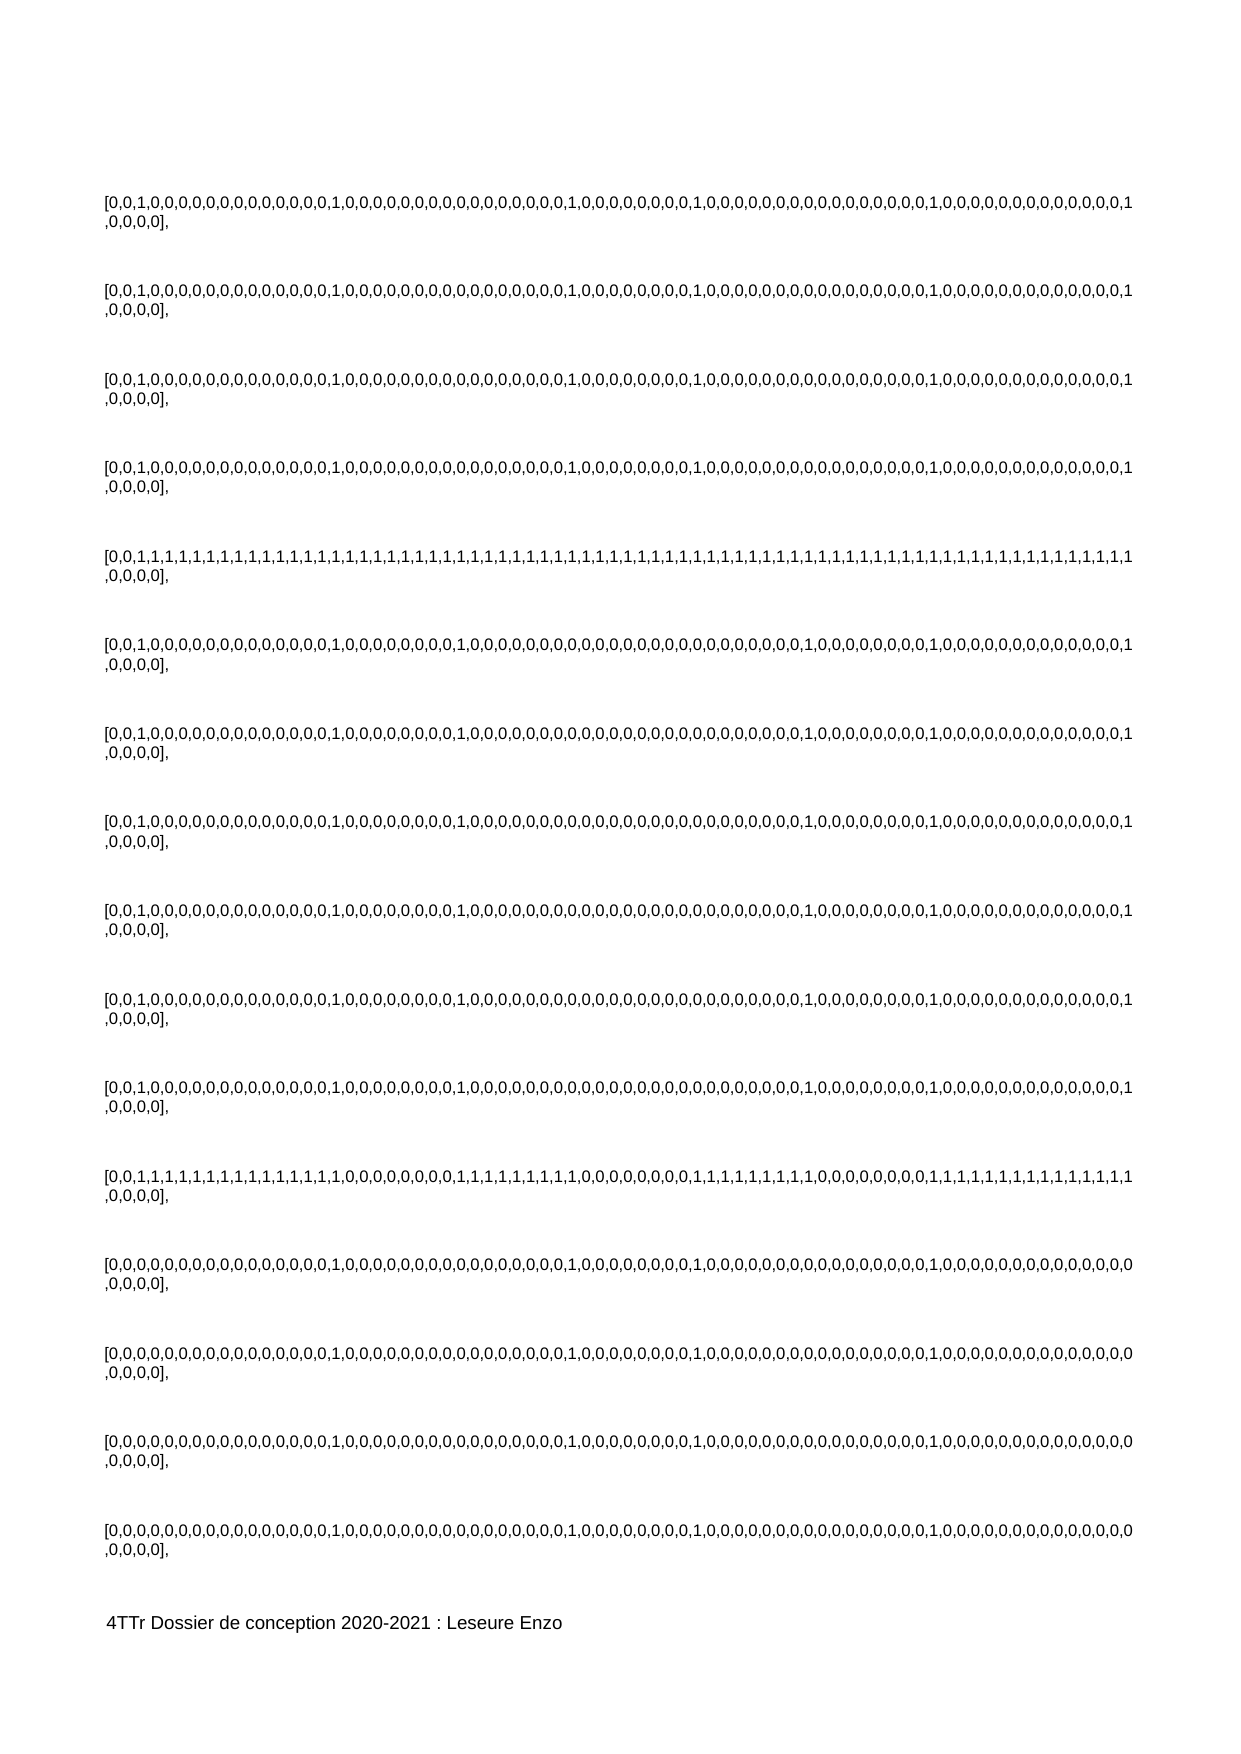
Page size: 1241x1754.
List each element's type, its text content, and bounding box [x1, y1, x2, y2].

text [0,0,1,0,0,0,0,0,0,0,0,0,0,0,0,0,1,0,0,0,0,0,0,0,0,0,0,0,0,0,0,0,0,1,0,0,0,0,0,0,0,0,1,0,0,0,0,0,0,0,0,0,0,0,0,0,0,0,0,1,0,0,0,0,0,0,0,0,0,0,0,0,0,1,0,0,0,0], [104, 243, 1134, 319]
text [0,0,0,0,0,0,0,0,0,0,0,0,0,0,0,0,1,0,0,0,0,0,0,0,0,0,0,0,0,0,0,0,0,1,0,0,0,0,0,0,0,0,1,0,0,0,0,0,0,0,0,0,0,0,0,0,0,0,0,1,0,0,0,0,0,0,0,0,0,0,0,0,0,0,0,0,0,0], [104, 1394, 1134, 1470]
text [0,0,0,0,0,0,0,0,0,0,0,0,0,0,0,0,1,0,0,0,0,0,0,0,0,0,0,0,0,0,0,0,0,1,0,0,0,0,0,0,0,0,1,0,0,0,0,0,0,0,0,0,0,0,0,0,0,0,0,1,0,0,0,0,0,0,0,0,0,0,0,0,0,0,0,0,0,0], [104, 1482, 1134, 1559]
text [0,0,1,0,0,0,0,0,0,0,0,0,0,0,0,0,1,0,0,0,0,0,0,0,0,0,0,0,0,0,0,0,0,1,0,0,0,0,0,0,0,0,1,0,0,0,0,0,0,0,0,0,0,0,0,0,0,0,0,1,0,0,0,0,0,0,0,0,0,0,0,0,0,1,0,0,0,0], [104, 420, 1134, 496]
text [0,0,1,0,0,0,0,0,0,0,0,0,0,0,0,0,1,0,0,0,0,0,0,0,0,1,0,0,0,0,0,0,0,0,0,0,0,0,0,0,0,0,0,0,0,0,0,0,0,0,1,0,0,0,0,0,0,0,0,1,0,0,0,0,0,0,0,0,0,0,0,0,0,1,0,0,0,0], [104, 597, 1134, 673]
text [0,0,1,1,1,1,1,1,1,1,1,1,1,1,1,1,1,0,0,0,0,0,0,0,0,1,1,1,1,1,1,1,1,1,0,0,0,0,0,0,0,0,1,1,1,1,1,1,1,1,1,0,0,0,0,0,0,0,0,1,1,1,1,1,1,1,1,1,1,1,1,1,1,1,0,0,0,0], [104, 1128, 1134, 1205]
text [0,0,1,0,0,0,0,0,0,0,0,0,0,0,0,0,1,0,0,0,0,0,0,0,0,0,0,0,0,0,0,0,0,1,0,0,0,0,0,0,0,0,1,0,0,0,0,0,0,0,0,0,0,0,0,0,0,0,0,1,0,0,0,0,0,0,0,0,0,0,0,0,0,1,0,0,0,0], [104, 331, 1134, 408]
text [0,0,1,0,0,0,0,0,0,0,0,0,0,0,0,0,1,0,0,0,0,0,0,0,0,1,0,0,0,0,0,0,0,0,0,0,0,0,0,0,0,0,0,0,0,0,0,0,0,0,1,0,0,0,0,0,0,0,0,1,0,0,0,0,0,0,0,0,0,0,0,0,0,1,0,0,0,0], [104, 951, 1134, 1028]
text [0,0,0,0,0,0,0,0,0,0,0,0,0,0,0,0,1,0,0,0,0,0,0,0,0,0,0,0,0,0,0,0,0,1,0,0,0,0,0,0,0,0,1,0,0,0,0,0,0,0,0,0,0,0,0,0,0,0,0,1,0,0,0,0,0,0,0,0,0,0,0,0,0,0,0,0,0,0], [104, 1305, 1134, 1382]
text [0,0,1,1,1,1,1,1,1,1,1,1,1,1,1,1,1,1,1,1,1,1,1,1,1,1,1,1,1,1,1,1,1,1,1,1,1,1,1,1,1,1,1,1,1,1,1,1,1,1,1,1,1,1,1,1,1,1,1,1,1,1,1,1,1,1,1,1,1,1,1,1,1,1,0,0,0,0], [104, 508, 1134, 585]
text [0,0,1,0,0,0,0,0,0,0,0,0,0,0,0,0,1,0,0,0,0,0,0,0,0,1,0,0,0,0,0,0,0,0,0,0,0,0,0,0,0,0,0,0,0,0,0,0,0,0,1,0,0,0,0,0,0,0,0,1,0,0,0,0,0,0,0,0,0,0,0,0,0,1,0,0,0,0], [104, 862, 1134, 939]
text [0,0,1,0,0,0,0,0,0,0,0,0,0,0,0,0,1,0,0,0,0,0,0,0,0,1,0,0,0,0,0,0,0,0,0,0,0,0,0,0,0,0,0,0,0,0,0,0,0,0,1,0,0,0,0,0,0,0,0,1,0,0,0,0,0,0,0,0,0,0,0,0,0,1,0,0,0,0], [104, 685, 1134, 762]
text [0,0,1,0,0,0,0,0,0,0,0,0,0,0,0,0,1,0,0,0,0,0,0,0,0,0,0,0,0,0,0,0,0,1,0,0,0,0,0,0,0,0,1,0,0,0,0,0,0,0,0,0,0,0,0,0,0,0,0,1,0,0,0,0,0,0,0,0,0,0,0,0,0,1,0,0,0,0], [104, 154, 1134, 231]
text [0,0,1,0,0,0,0,0,0,0,0,0,0,0,0,0,1,0,0,0,0,0,0,0,0,1,0,0,0,0,0,0,0,0,0,0,0,0,0,0,0,0,0,0,0,0,0,0,0,0,1,0,0,0,0,0,0,0,0,1,0,0,0,0,0,0,0,0,0,0,0,0,0,1,0,0,0,0], [104, 774, 1134, 851]
text [0,0,1,0,0,0,0,0,0,0,0,0,0,0,0,0,1,0,0,0,0,0,0,0,0,1,0,0,0,0,0,0,0,0,0,0,0,0,0,0,0,0,0,0,0,0,0,0,0,0,1,0,0,0,0,0,0,0,0,1,0,0,0,0,0,0,0,0,0,0,0,0,0,1,0,0,0,0], [104, 1039, 1134, 1116]
text [0,0,0,0,0,0,0,0,0,0,0,0,0,0,0,0,1,0,0,0,0,0,0,0,0,0,0,0,0,0,0,0,0,1,0,0,0,0,0,0,0,0,1,0,0,0,0,0,0,0,0,0,0,0,0,0,0,0,0,1,0,0,0,0,0,0,0,0,0,0,0,0,0,0,0,0,0,0], [104, 1217, 1134, 1293]
